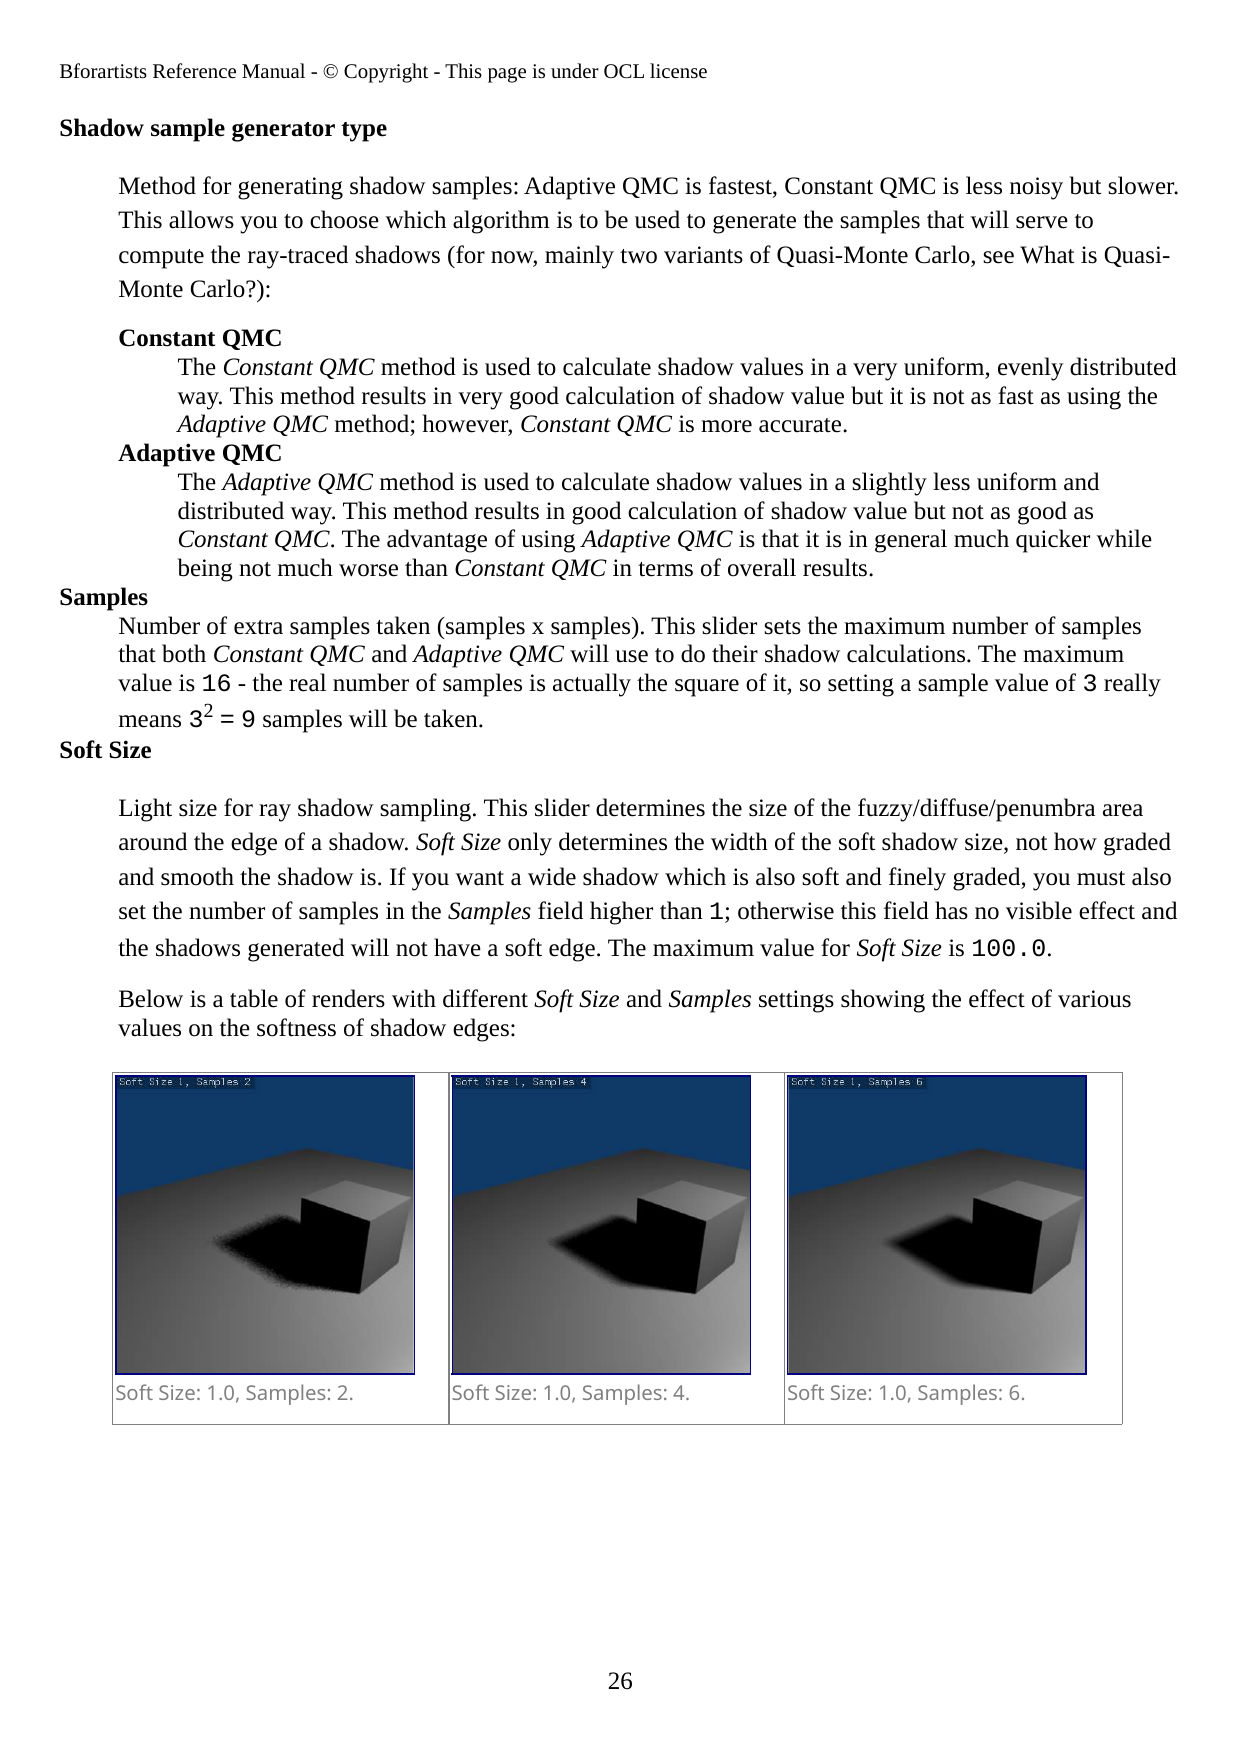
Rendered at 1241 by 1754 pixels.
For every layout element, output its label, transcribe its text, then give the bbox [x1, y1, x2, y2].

list The Constant QMC method is used to calculate shadow values in a very uniform, evenly distributed way. This method results in very good calculation of shadow value but it is not as fast as using the Adaptive QMC method; however, Constant QMC is more accurate. [177, 352, 1181, 438]
table_header Soft Size: 1.0, Samples: 4. [450, 1073, 784, 1424]
picture [788, 1077, 1085, 1373]
list Below is a table of renders with different Soft Size and Samples settings showing the effect of various values on the softness of shadow edges: [118, 984, 1181, 1042]
picture [453, 1077, 750, 1373]
text Method for generating shadow samples: Adaptive QMC is fastest, Constant QMC is less noisy but slower. This allows you to choose which algorithm is to be used to generate the samples that will serve to compute the ray-traced shadows (for now, mainly two variants of Quasi-Monte Carlo, see What is Quasi-Monte Carlo?): [118, 171, 1181, 303]
picture [117, 1077, 414, 1373]
subtitle Soft Size [59, 735, 1181, 763]
subtitle Samples [59, 582, 1181, 611]
subtitle Adaptive QMC [118, 438, 1181, 467]
subtitle Constant QMC [118, 323, 1181, 352]
table_header Soft Size: 1.0, Samples: 2. [113, 1073, 448, 1424]
table_header Soft Size: 1.0, Samples: 6. [785, 1073, 1122, 1424]
list The Adaptive QMC method is used to calculate shadow values in a slightly less uniform and distributed way. This method results in good calculation of shadow value but not as good as Constant QMC. The advantage of using Adaptive QMC is that it is in general much quicker while being not much worse than Constant QMC in terms of overall results. [177, 467, 1181, 582]
list Number of extra samples taken (samples x samples). This slider sets the maximum number of samples that both Constant QMC and Adaptive QMC will use to do their shadow calculations. The maximum value is 16 - the real number of samples is actually the square of it, so setting a sample value of 3 really means 32 = 9 samples will be taken. [118, 611, 1181, 735]
text Light size for ray shadow sampling. This slider determines the size of the fuzzy/diffuse/penumbra area around the edge of a shadow. Soft Size only determines the width of the soft shadow size, not how graded and smooth the shadow is. If you want a wide shadow which is also soft and finely graded, you must also set the number of samples in the Samples field higher than 1; otherwise this field has no visible effect and the shadows generated will not have a soft edge. The maximum value for Soft Size is 100.0. [118, 793, 1181, 964]
subtitle Shadow sample generator type [59, 113, 1181, 141]
